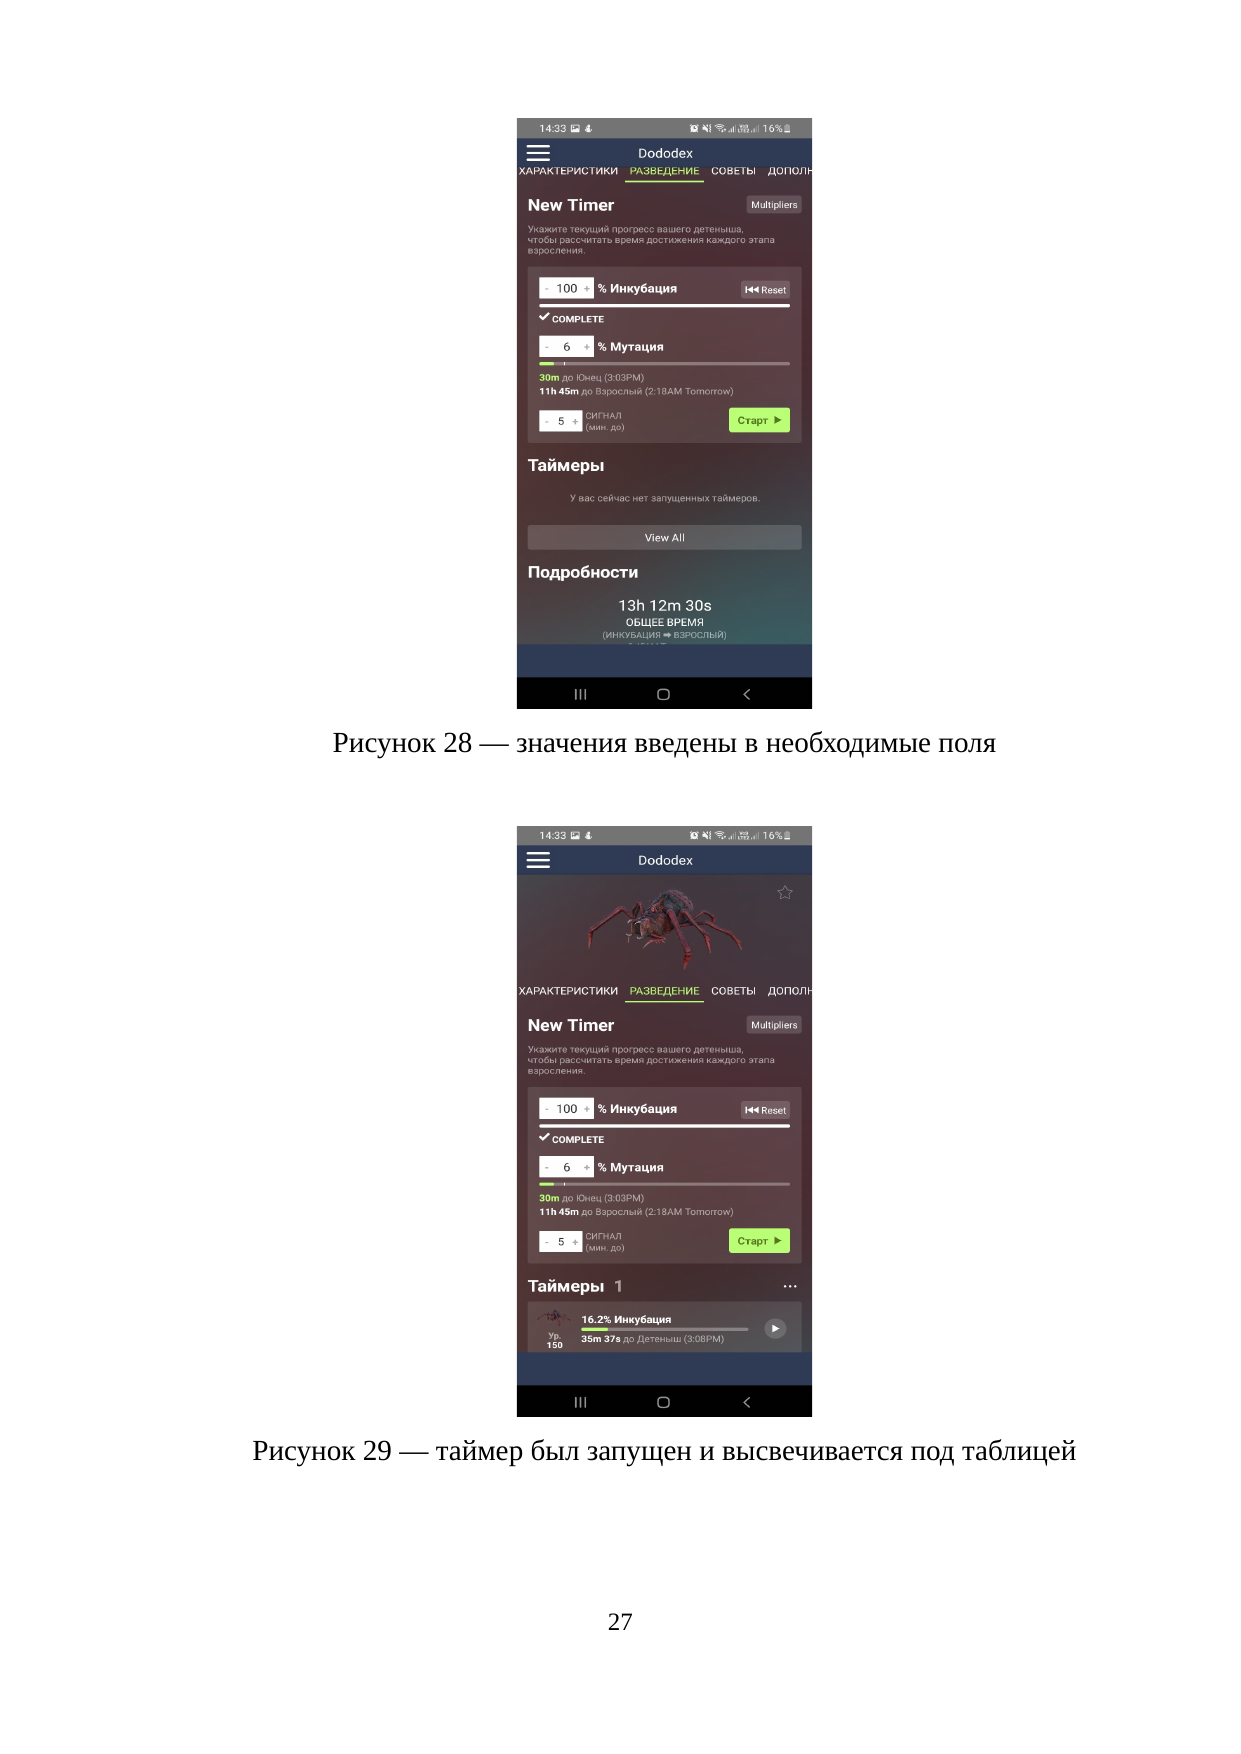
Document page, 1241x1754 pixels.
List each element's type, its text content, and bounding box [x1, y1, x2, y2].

list Рисунок 29 — таймер был запущен и высвечивается под таблицей [118, 1433, 1122, 1467]
picture [516, 118, 813, 709]
list Рисунок 28 — значения введены в необходимые поля [118, 725, 1122, 759]
picture [516, 826, 813, 1417]
